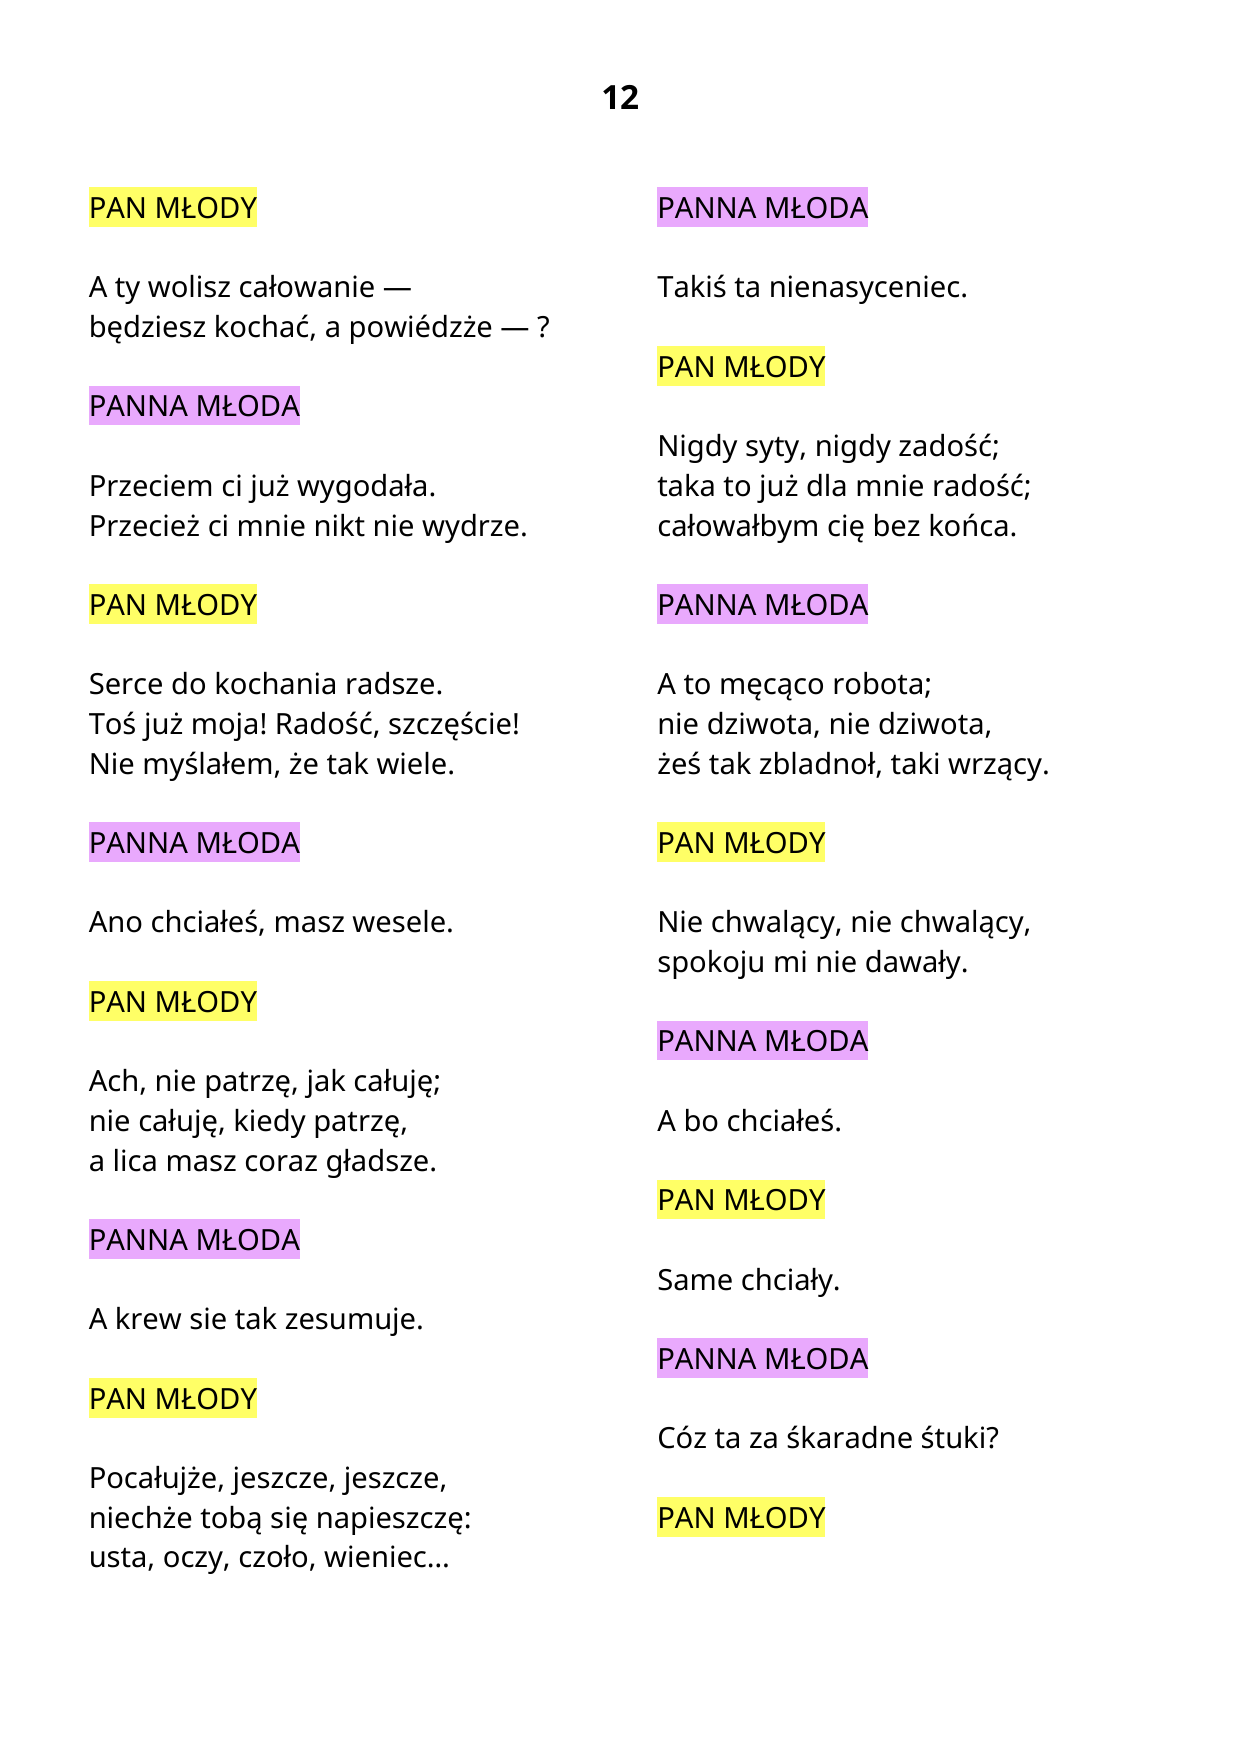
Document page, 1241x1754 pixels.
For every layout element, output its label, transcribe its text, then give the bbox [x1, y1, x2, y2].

text PAN MŁODY [657, 346, 1152, 386]
text A to męcąco robota; [657, 663, 1152, 703]
text Nie myślałem, że tak wiele. [88, 743, 583, 783]
text PAN MŁODY [88, 981, 583, 1021]
text a lica masz coraz gładsze. [88, 1140, 583, 1179]
text żeś tak zbladnoł, taki wrzący. [657, 743, 1152, 783]
text PANNA MŁODA [88, 822, 583, 862]
text całowałbym cię bez końca. [657, 505, 1152, 544]
text Cóz ta za śkaradne śtuki? [657, 1418, 1152, 1457]
text taka to już dla mnie radość; [657, 465, 1152, 505]
text PAN MŁODY [88, 1378, 583, 1418]
text spokoju mi nie dawały. [657, 941, 1152, 981]
text Takiś ta nienasyceniec. [657, 267, 1152, 306]
text Serce do kochania radsze. [88, 663, 583, 703]
text usta, oczy, czoło, wieniec… [88, 1537, 583, 1576]
text nie dziwota, nie dziwota, [657, 703, 1152, 743]
text PAN MŁODY [88, 187, 583, 227]
text PANNA MŁODA [88, 1219, 583, 1259]
text PAN MŁODY [657, 822, 1152, 862]
text PAN MŁODY [657, 1497, 1152, 1537]
text A ty wolisz całowanie — [88, 267, 583, 306]
text Ano chciałeś, masz wesele. [88, 902, 583, 941]
text PANNA MŁODA [657, 1021, 1152, 1060]
text PAN MŁODY [88, 584, 583, 624]
text PANNA MŁODA [88, 386, 583, 425]
text PAN MŁODY [657, 1179, 1152, 1219]
text Nie chwalący, nie chwalący, [657, 902, 1152, 941]
text Ach, nie patrzę, jak całuję; [88, 1060, 583, 1100]
text PANNA MŁODA [657, 1338, 1152, 1378]
text A krew sie tak zesumuje. [88, 1298, 583, 1338]
text PANNA MŁODA [657, 584, 1152, 624]
text niechże tobą się napieszczę: [88, 1497, 583, 1537]
text A bo chciałeś. [657, 1100, 1152, 1140]
text PANNA MŁODA [657, 187, 1152, 227]
text Toś już moja! Radość, szczęście! [88, 703, 583, 743]
text Same chciały. [657, 1259, 1152, 1298]
text będziesz kochać, a powiédzże — ? [88, 306, 583, 346]
text nie całuję, kiedy patrzę, [88, 1100, 583, 1140]
text Pocałujże, jeszcze, jeszcze, [88, 1457, 583, 1497]
text Nigdy syty, nigdy zadość; [657, 425, 1152, 465]
text Przeciem ci już wygodała. [88, 465, 583, 505]
text Przecież ci mnie nikt nie wydrze. [88, 505, 583, 544]
